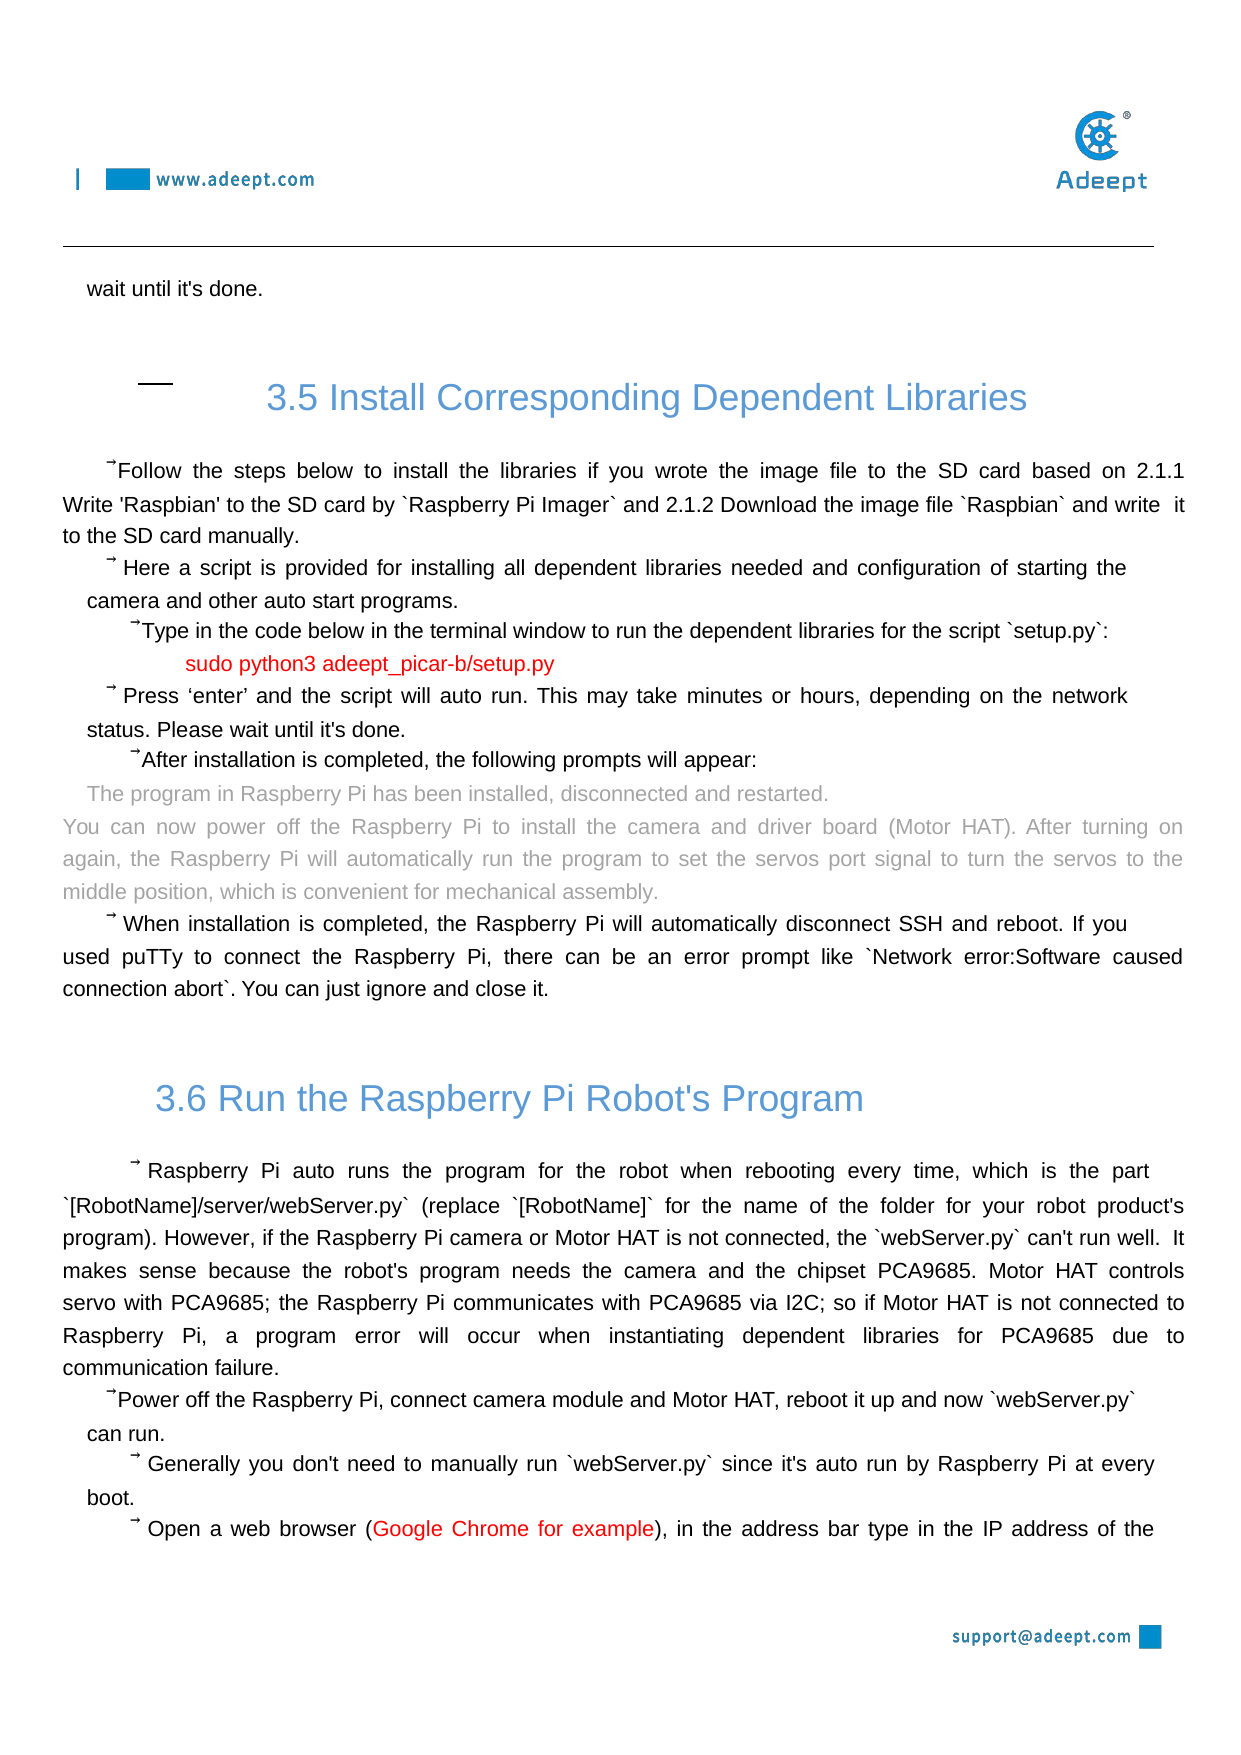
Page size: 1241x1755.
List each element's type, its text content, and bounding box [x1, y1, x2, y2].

text ⃗Type in the code below in the terminal window to run the dependent libraries for the script `setup.py`: sudo python3 adeept_picar-b/setup.py [141, 616, 1168, 677]
list Install Corresponding Dependent Libraries [155, 376, 1197, 419]
text ⃗ When installation is completed, the Raspberry Pi will automatically disconnect SSH and reboot. If you [62, 911, 1197, 936]
text ⃗ Press ‘enter’ and the script will auto run. This may take minutes or hours, depending on the network [62, 683, 1197, 709]
text boot. [87, 1485, 135, 1510]
text ⃗ Here a script is provided for installing all dependent libraries needed and configuration of starting the [62, 555, 1197, 581]
text ⃗Power off the Raspberry Pi, connect camera module and Motor HAT, reboot it up and now `webServer.py` [62, 1388, 1197, 1413]
text status. Please wait until it's done. [87, 716, 1197, 742]
text The program in Raspberry Pi has been installed, disconnected and restarted. [87, 781, 1197, 806]
text used puTTy to connect the Raspberry Pi, there can be an error prompt like `Network error:Software caused connection abort`. You can just ignore and close it. [62, 944, 1184, 1001]
text ⃗ Raspberry Pi auto runs the program for the robot when rebooting every time, which is the part [141, 1155, 1197, 1185]
text ⃗ Open a web browser (Google Chrome for example), in the address bar type in the IP address of the [141, 1513, 1197, 1543]
text You can now power off the Raspberry Pi to install the camera and driver board (Motor HAT). After turning on again, the Raspberry Pi will automatically run the program to set the servos port signal to turn the servos to the middle position, which is convenient for mechanical assembly. [62, 813, 1184, 904]
text ⃗ Generally you don't need to manually run `webServer.py` since it's auto run by Raspberry Pi at every [141, 1448, 1197, 1477]
text ⃗Follow the steps below to install the libraries if you wrote the image file to the SD card based on 2.1.1 Write 'Raspbian' to the SD card by `Raspberry Pi Imager` and 2.1.2 Download the image file `Raspbian` and write it to the SD card manually. [62, 455, 1186, 548]
text can run. [87, 1420, 1197, 1446]
text `[RobotName]/server/webServer.py` (replace `[RobotName]` for the name of the folder for your robot product's program). However, if the Raspberry Pi camera or Motor HAT is not connected, the `webServer.py` can't run well. It makes sense because the robot's program needs the camera and the chipset PCA9685. Motor HAT controls servo with PCA9685; the Raspberry Pi communicates with PCA9685 via I2C; so if Motor HAT is not connected to Raspberry Pi, a program error will occur when instantiating dependent libraries for PCA9685 due to communication failure. [62, 1193, 1185, 1380]
list Run the Raspberry Pi Robot's Program [155, 1076, 1197, 1119]
text camera and other auto start programs. [87, 588, 1197, 613]
text ⃗After installation is completed, the following prompts will appear: [141, 744, 1197, 774]
text wait until it's done. [87, 276, 1197, 301]
